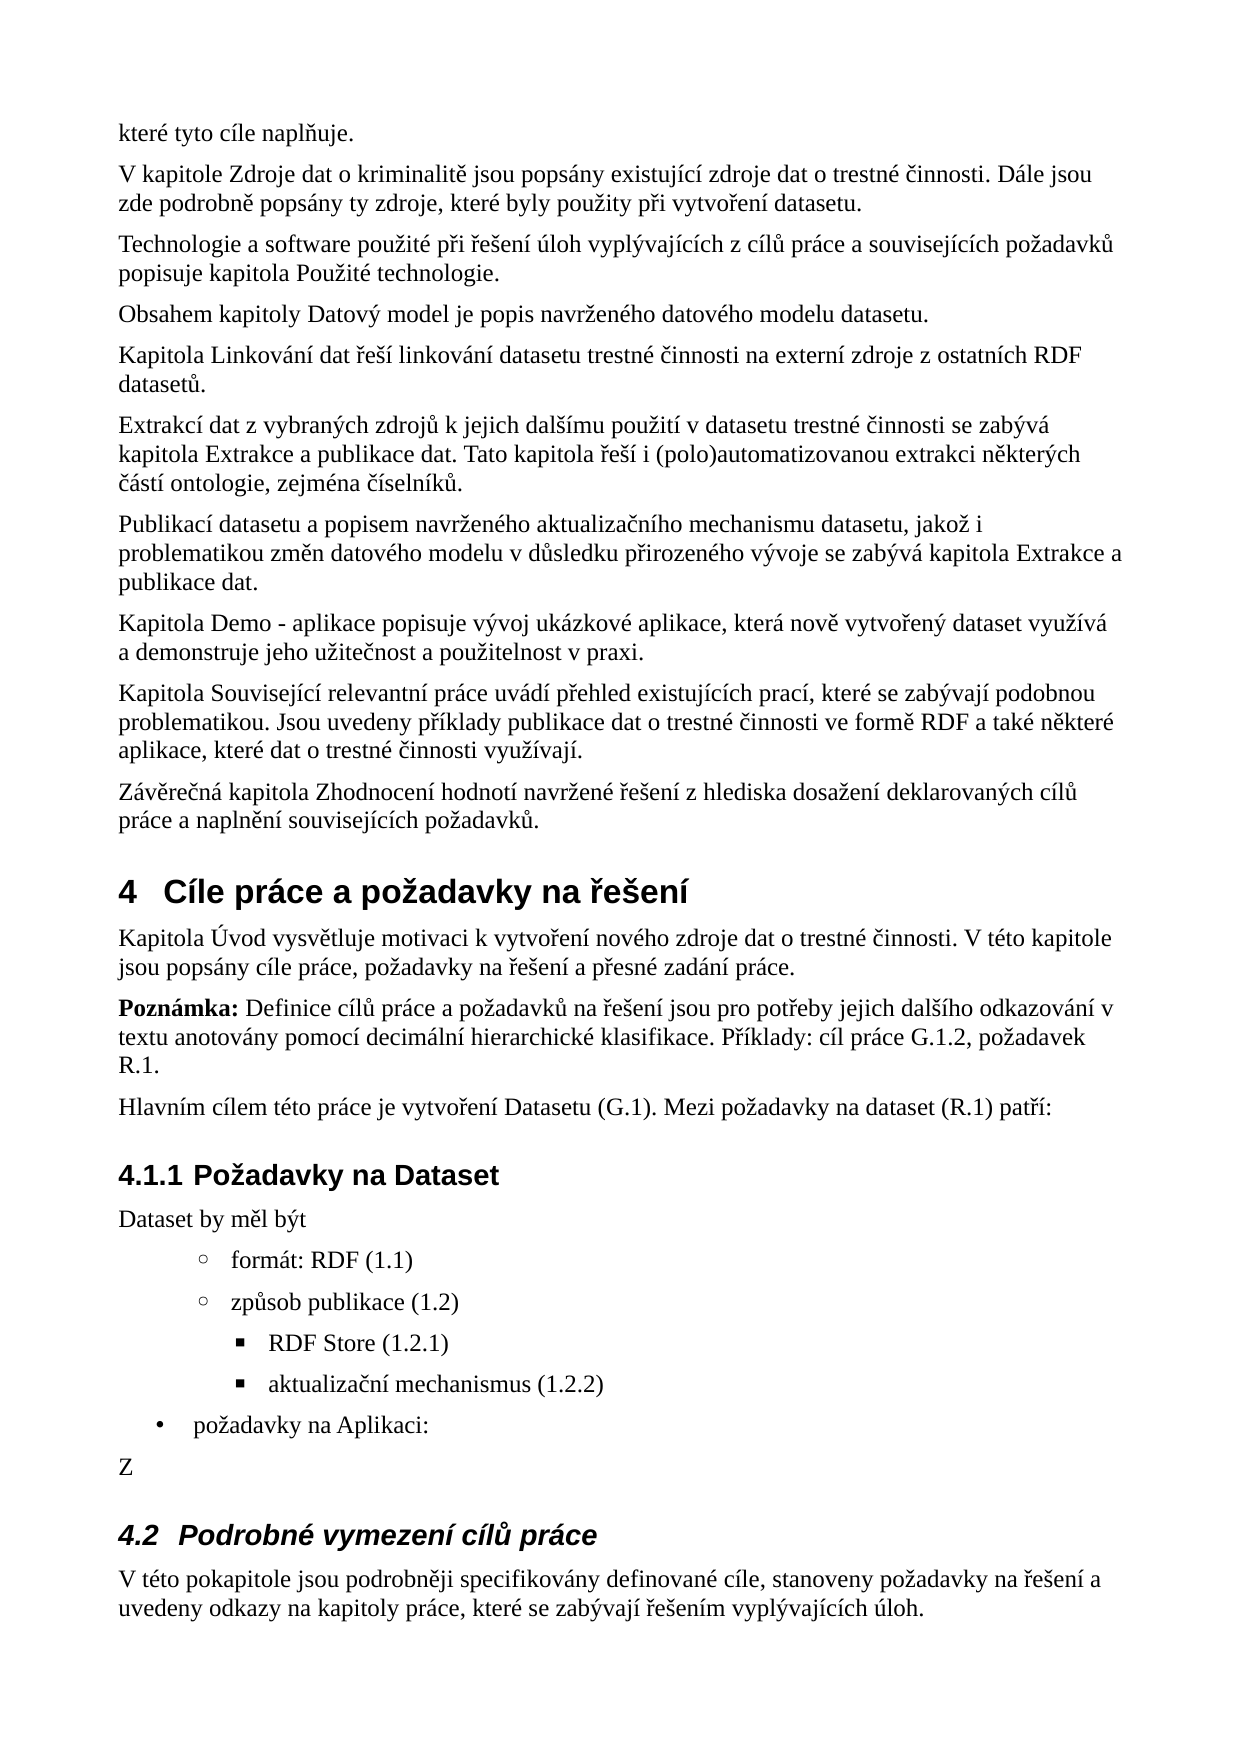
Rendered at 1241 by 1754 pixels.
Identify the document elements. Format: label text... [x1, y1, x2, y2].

list RDF Store (1.2.1) [231, 1328, 1122, 1357]
subtitle Cíle práce a požadavky na řešení [118, 872, 1122, 911]
text Poznámka: Definice cílů práce a požadavků na řešení jsou pro potřeby jejich dalšího odkazování v textu anotovány pomocí decimální hierarchické klasifikace. Příklady: cíl práce G.1.2, požadavek R.1. [118, 993, 1122, 1079]
subtitle Požadavky na Dataset [118, 1158, 1122, 1192]
text V kapitole Zdroje dat o kriminalitě jsou popsány existující zdroje dat o trestné činnosti. Dále jsou zde podrobně popsány ty zdroje, které byly použity při vytvoření datasetu. [118, 159, 1122, 217]
list formát: RDF (1.1) [193, 1245, 1122, 1274]
text Kapitola Linkování dat řeší linkování datasetu trestné činnosti na externí zdroje z ostatních RDF datasetů. [118, 341, 1122, 398]
text které tyto cíle naplňuje. [118, 118, 1122, 147]
text Publikací datasetu a popisem navrženého aktualizačního mechanismu datasetu, jakož i problematikou změn datového modelu v důsledku přirozeného vývoje se zabývá kapitola Extrakce a publikace dat. [118, 509, 1122, 596]
text Technologie a software použité při řešení úloh vyplývajících z cílů práce a souvisejících požadavků popisuje kapitola Použité technologie. [118, 229, 1122, 287]
text Kapitola Úvod vysvětluje motivaci k vytvoření nového zdroje dat o trestné činnosti. V této kapitole jsou popsány cíle práce, požadavky na řešení a přesné zadání práce. [118, 923, 1122, 981]
text Extrakcí dat z vybraných zdrojů k jejich dalšímu použití v datasetu trestné činnosti se zabývá kapitola Extrakce a publikace dat. Tato kapitola řeší i (polo)automatizovanou extrakci některých částí ontologie, zejména číselníků. [118, 411, 1122, 497]
text Hlavním cílem této práce je vytvoření Datasetu (G.1). Mezi požadavky na dataset (R.1) patří: [118, 1092, 1122, 1121]
text Z [118, 1452, 1122, 1480]
text Závěrečná kapitola Zhodnocení hodnotí navržené řešení z hlediska dosažení deklarovaných cílů práce a naplnění souvisejících požadavků. [118, 777, 1122, 834]
text Obsahem kapitoly Datový model je popis navrženého datového modelu datasetu. [118, 299, 1122, 328]
list způsob publikace (1.2) [193, 1287, 1122, 1315]
list aktualizační mechanismus (1.2.2) [231, 1369, 1122, 1398]
text Kapitola Související relevantní práce uvádí přehled existujících prací, které se zabývají podobnou problematikou. Jsou uvedeny příklady publikace dat o trestné činnosti ve formě RDF a také některé aplikace, které dat o trestné činnosti využívají. [118, 678, 1122, 764]
text V této pokapitole jsou podrobněji specifikovány definované cíle, stanoveny požadavky na řešení a uvedeny odkazy na kapitoly práce, které se zabývají řešením vyplývajících úloh. [118, 1564, 1122, 1621]
text Kapitola Demo - aplikace popisuje vývoj ukázkové aplikace, která nově vytvořený dataset využívá a demonstruje jeho užitečnost a použitelnost v praxi. [118, 608, 1122, 666]
text Dataset by měl být [118, 1204, 1122, 1233]
list požadavky na Aplikaci: [156, 1410, 1122, 1439]
subtitle Podrobné vymezení cílů práce [118, 1518, 1122, 1551]
